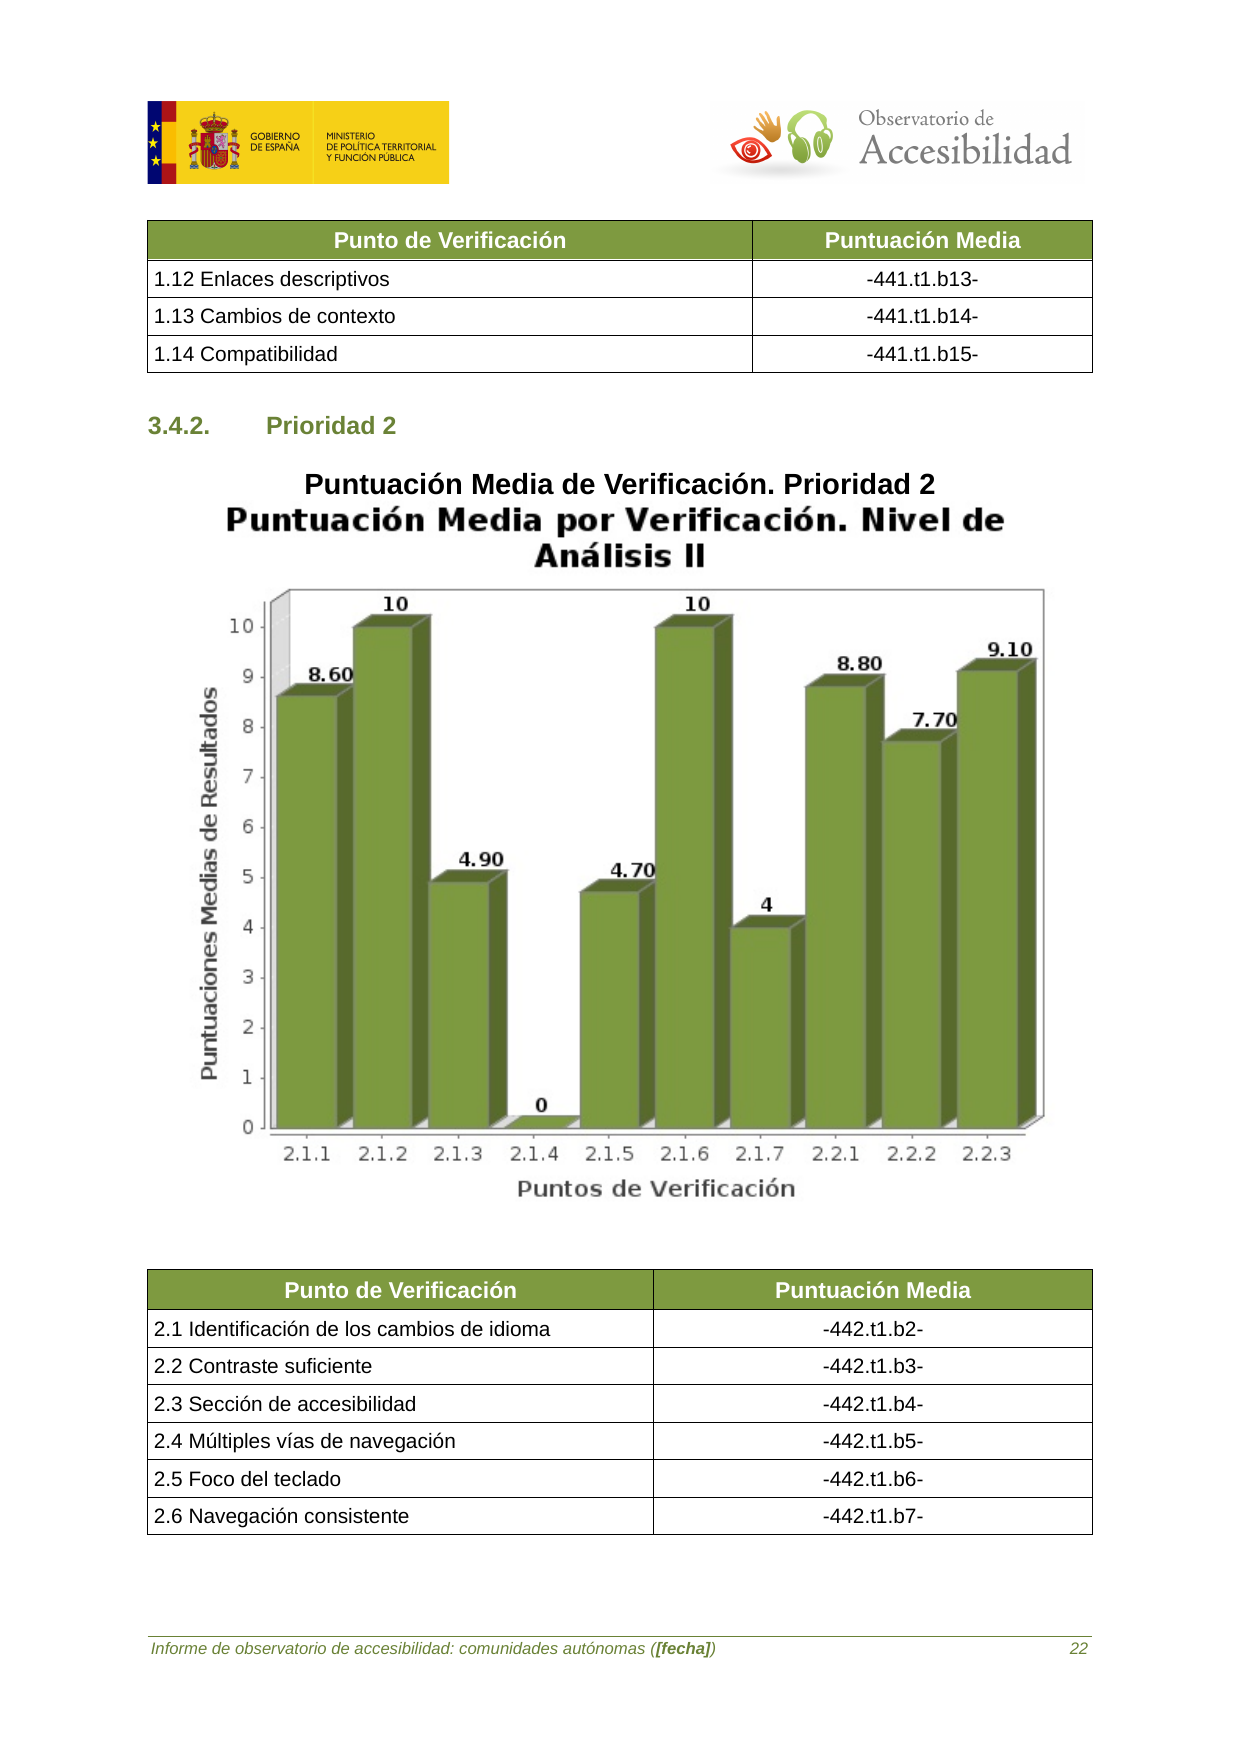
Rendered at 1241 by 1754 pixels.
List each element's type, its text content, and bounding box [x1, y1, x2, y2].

table_cell 1.13 Cambios de contexto [148, 298, 752, 334]
table_cell -441.t1.b14- [753, 298, 1092, 334]
table_cell -442.t1.b7- [654, 1498, 1092, 1534]
table_header Punto de Verificación [148, 221, 752, 259]
table_header Puntuación Media [654, 1270, 1092, 1309]
table_cell -441.t1.b15- [753, 336, 1092, 372]
table_cell 1.14 Compatibilidad [148, 336, 752, 372]
table_cell -442.t1.b3- [654, 1348, 1092, 1384]
subtitle Prioridad 2 [148, 411, 1092, 439]
picture [178, 500, 1062, 1211]
table_cell 2.1 Identificación de los cambios de idioma [148, 1310, 653, 1347]
text Puntuación Media de Verificación. Prioridad 2 [148, 467, 1092, 501]
table_header Punto de Verificación [148, 1270, 653, 1309]
table_cell -441.t1.b13- [753, 261, 1092, 297]
picture [710, 101, 1086, 184]
table_cell 2.5 Foco del teclado [148, 1460, 653, 1497]
picture [147, 101, 450, 184]
table_cell -442.t1.b6- [654, 1460, 1092, 1497]
table_cell 2.3 Sección de accesibilidad [148, 1385, 653, 1422]
table_cell 2.6 Navegación consistente [148, 1498, 653, 1534]
table_header Puntuación Media [753, 221, 1092, 259]
table_cell 2.4 Múltiples vías de navegación [148, 1423, 653, 1459]
table_cell -442.t1.b2- [654, 1310, 1092, 1347]
table_cell -442.t1.b5- [654, 1423, 1092, 1459]
table_cell -442.t1.b4- [654, 1385, 1092, 1422]
table_cell 1.12 Enlaces descriptivos [148, 261, 752, 297]
table_cell 2.2 Contraste suficiente [148, 1348, 653, 1384]
